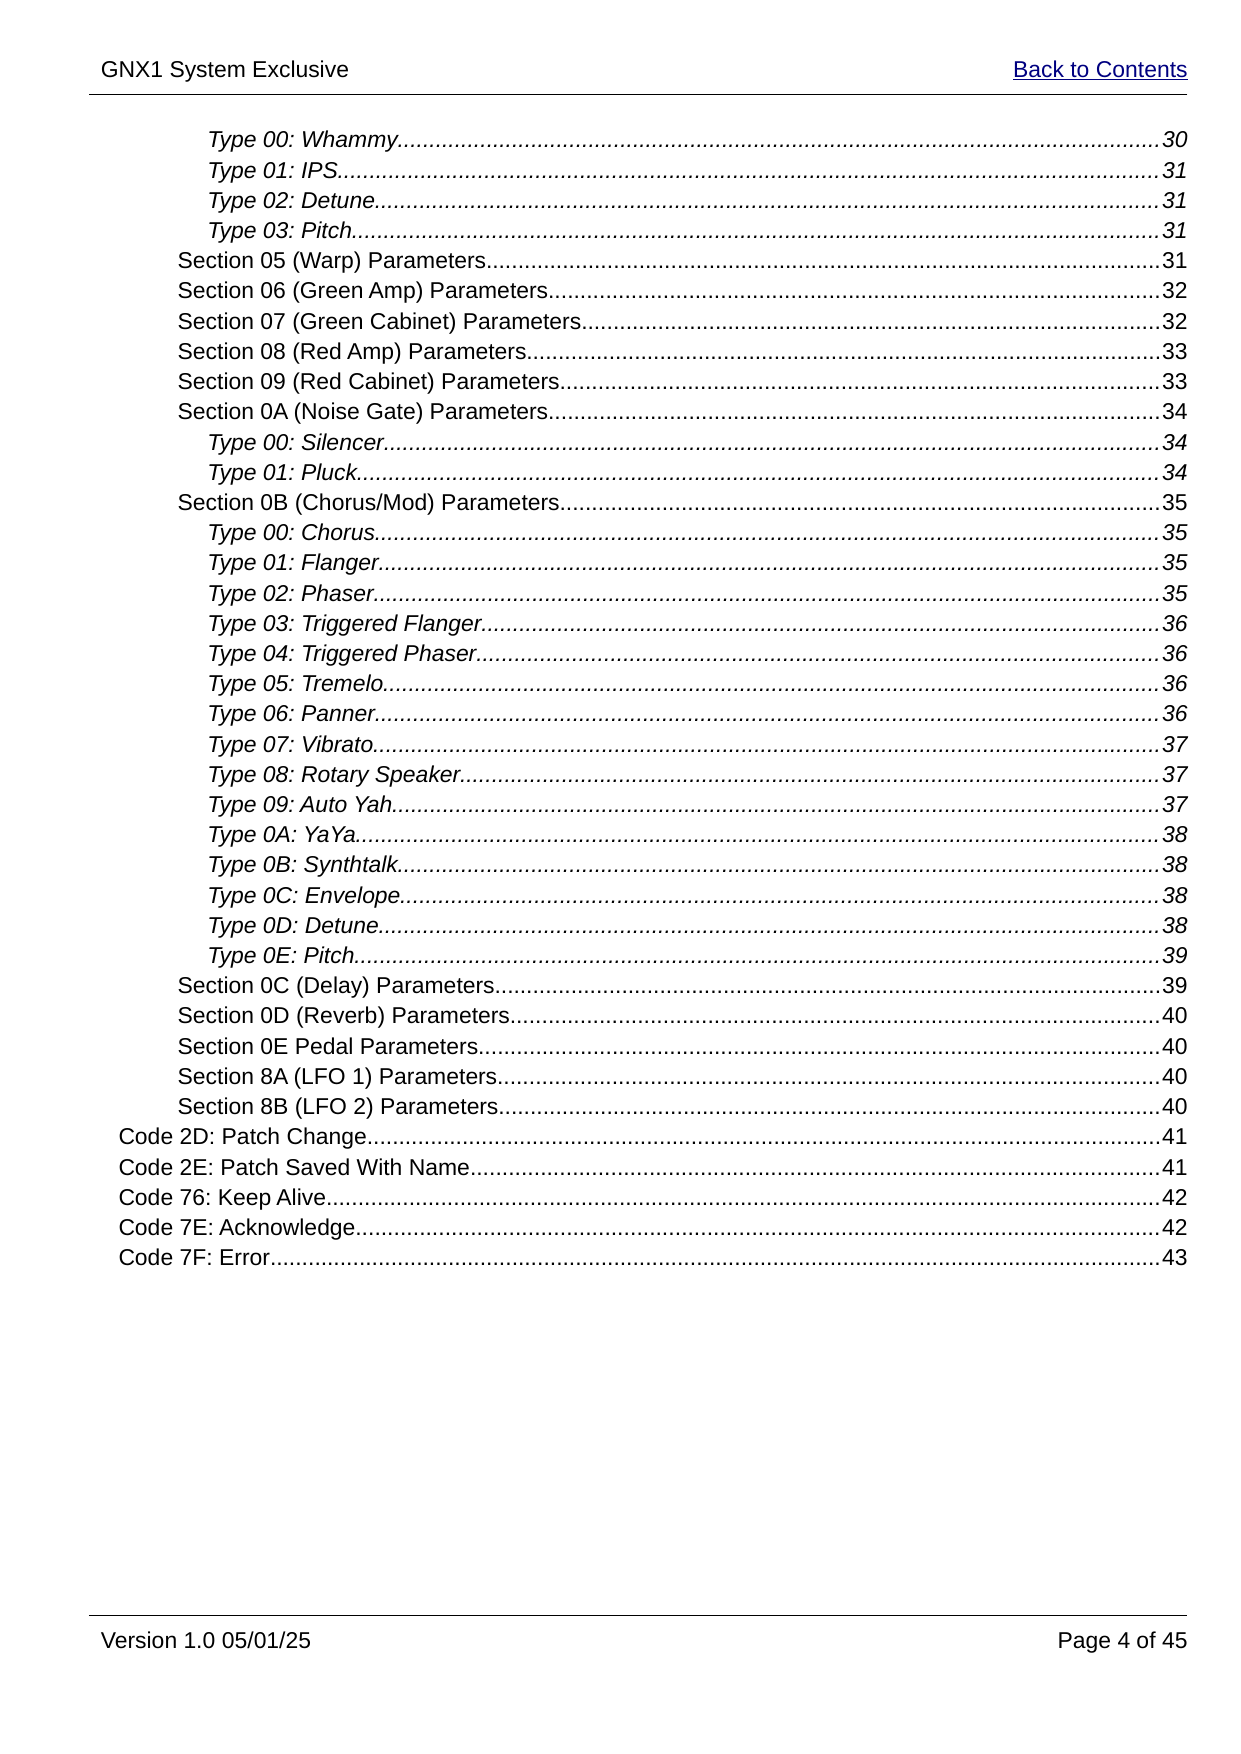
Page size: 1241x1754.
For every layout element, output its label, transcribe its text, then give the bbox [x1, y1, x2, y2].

text Type 01: Pluck 34 [207, 459, 1187, 485]
text Type 01: Flanger 35 [207, 549, 1187, 576]
text Section 8A (LFO 1) Parameters 40 [177, 1063, 1187, 1089]
text Type 00: Silencer 34 [207, 428, 1187, 455]
text Section 0C (Delay) Parameters 39 [177, 972, 1187, 998]
text Code 7E: Acknowledge 42 [118, 1214, 1187, 1240]
text Code 7F: Error 43 [118, 1244, 1187, 1270]
text Type 0B: Synthtalk 38 [207, 851, 1187, 878]
text Section 07 (Green Cabinet) Parameters 32 [177, 308, 1187, 334]
text Type 0A: YaYa 38 [207, 821, 1187, 847]
text Type 02: Phaser 35 [207, 579, 1187, 606]
text Type 01: IPS 31 [207, 157, 1187, 183]
text Section 09 (Red Cabinet) Parameters 33 [177, 368, 1187, 394]
text Type 00: Chorus 35 [207, 519, 1187, 545]
text Code 2E: Patch Saved With Name 41 [118, 1153, 1187, 1180]
text Section 0A (Noise Gate) Parameters 34 [177, 398, 1187, 424]
text Type 03: Triggered Flanger 36 [207, 610, 1187, 636]
text Type 02: Detune 31 [207, 187, 1187, 213]
text Type 05: Tremelo 36 [207, 670, 1187, 696]
text Type 03: Pitch 31 [207, 217, 1187, 243]
text Type 08: Rotary Speaker 37 [207, 761, 1187, 787]
text Type 09: Auto Yah 37 [207, 791, 1187, 817]
text Section 06 (Green Amp) Parameters 32 [177, 277, 1187, 304]
text Section 0D (Reverb) Parameters 40 [177, 1002, 1187, 1029]
text Section 8B (LFO 2) Parameters 40 [177, 1093, 1187, 1119]
text Type 0D: Detune 38 [207, 912, 1187, 938]
text Type 04: Triggered Phaser 36 [207, 640, 1187, 666]
text Section 0E Pedal Parameters 40 [177, 1033, 1187, 1059]
text Type 0E: Pitch 39 [207, 942, 1187, 968]
text Type 07: Vibrato 37 [207, 731, 1187, 757]
text Section 0B (Chorus/Mod) Parameters 35 [177, 489, 1187, 515]
text Code 76: Keep Alive 42 [118, 1184, 1187, 1210]
text Type 06: Panner 36 [207, 700, 1187, 727]
text Code 2D: Patch Change 41 [118, 1123, 1187, 1149]
text Type 00: Whammy 30 [207, 126, 1187, 153]
text Section 08 (Red Amp) Parameters 33 [177, 338, 1187, 364]
text Section 05 (Warp) Parameters 31 [177, 247, 1187, 273]
text Type 0C: Envelope 38 [207, 882, 1187, 908]
